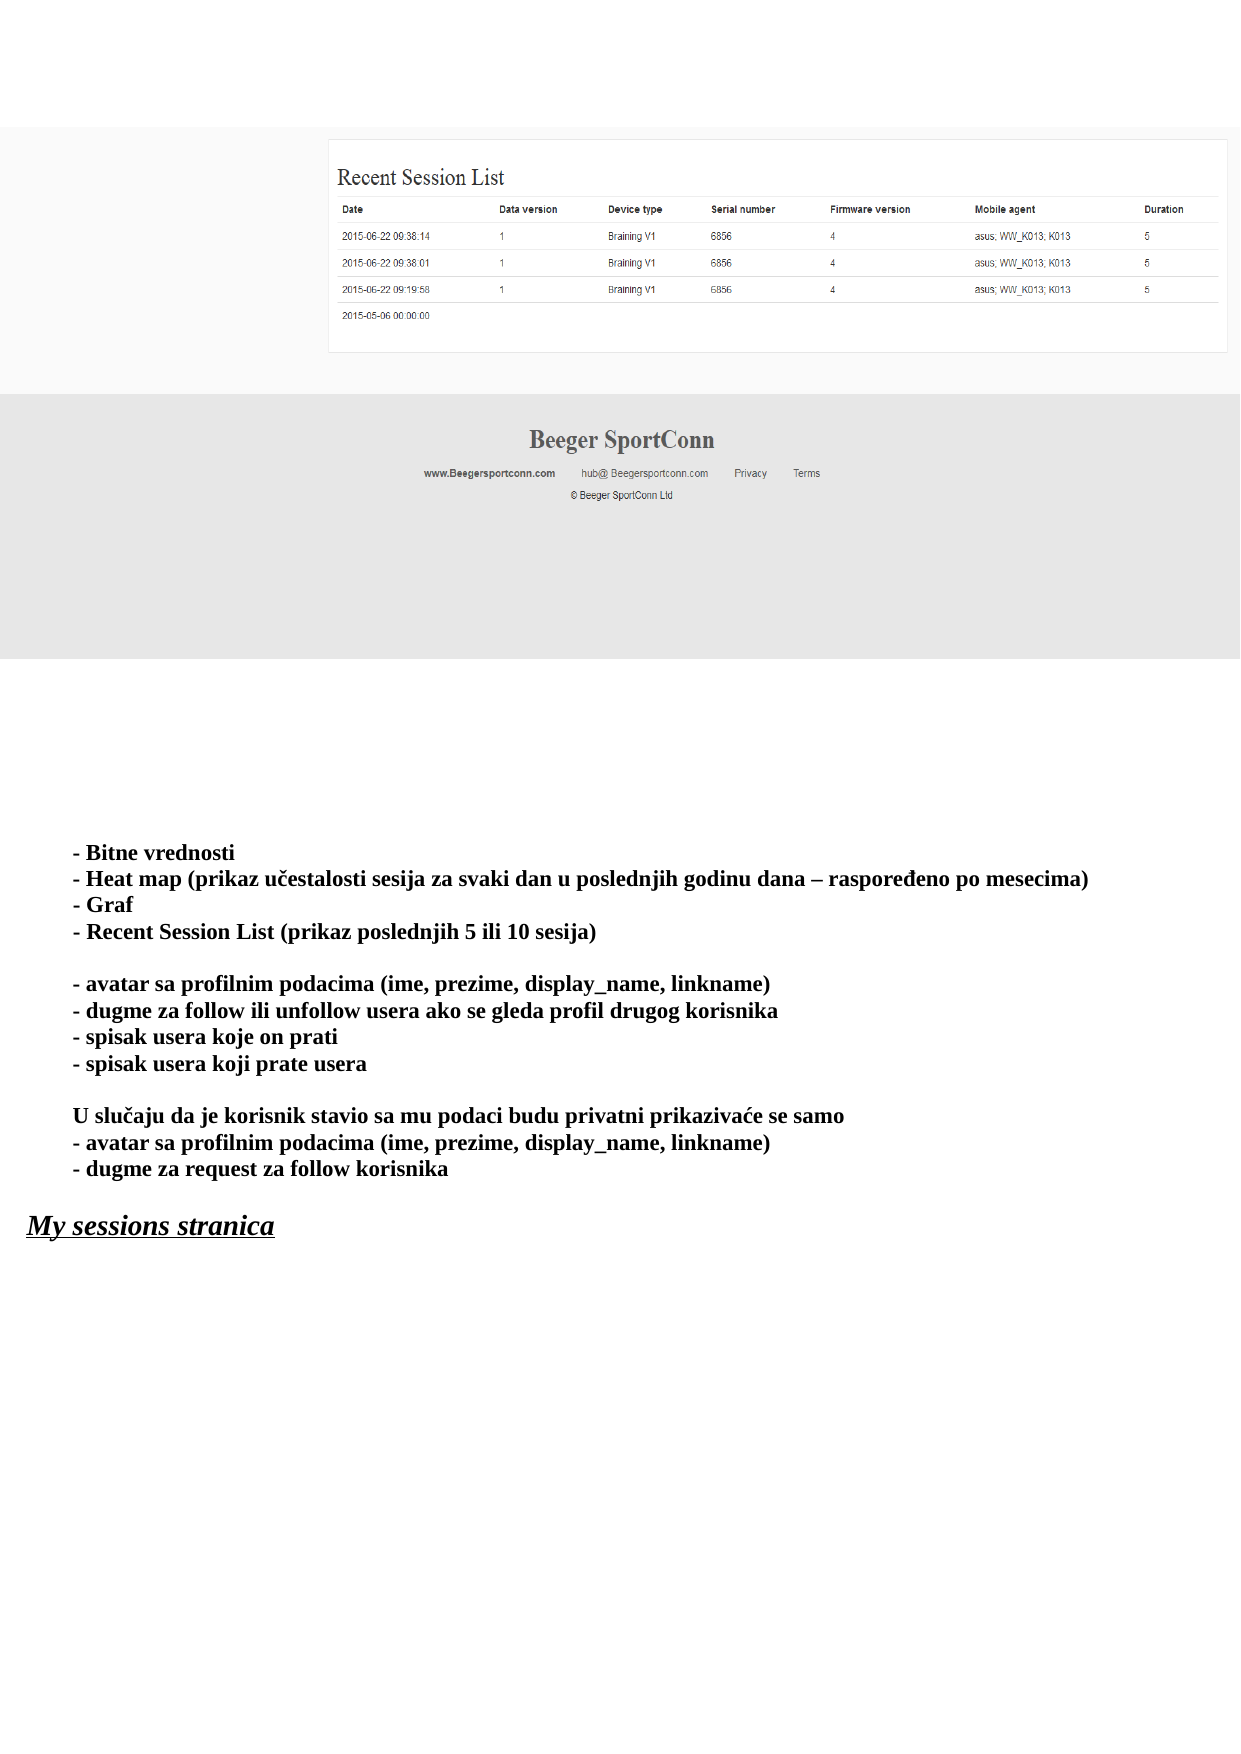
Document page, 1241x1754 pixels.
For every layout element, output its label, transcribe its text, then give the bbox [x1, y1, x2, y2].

text - avatar sa profilnim podacima (ime, prezime, display_name, linkname) [32, 1129, 1208, 1155]
text - dugme za request za follow korisnika [32, 1155, 1208, 1181]
text - dugme za follow ili unfollow usera ako se gleda profil drugog korisnika [32, 997, 1208, 1023]
text - avatar sa profilnim podacima (ime, prezime, display_name, linkname) [32, 971, 1208, 997]
text - Heat map (prikaz učestalosti sesija za svaki dan u poslednjih godinu dana – raspoređeno po mesecima) [32, 865, 1208, 891]
picture [0, 127, 1241, 659]
text - Graf [32, 891, 1208, 918]
text My sessions stranica [26, 1208, 1208, 1241]
text - Recent Session List (prikaz poslednjih 5 ili 10 sesija) [32, 918, 1208, 944]
text - spisak usera koje on prati [32, 1023, 1208, 1049]
text - Bitne vrednosti [32, 839, 1208, 865]
text - spisak usera koji prate usera [32, 1049, 1208, 1076]
text U slučaju da je korisnik stavio sa mu podaci budu privatni prikazivaće se samo [32, 1102, 1208, 1129]
